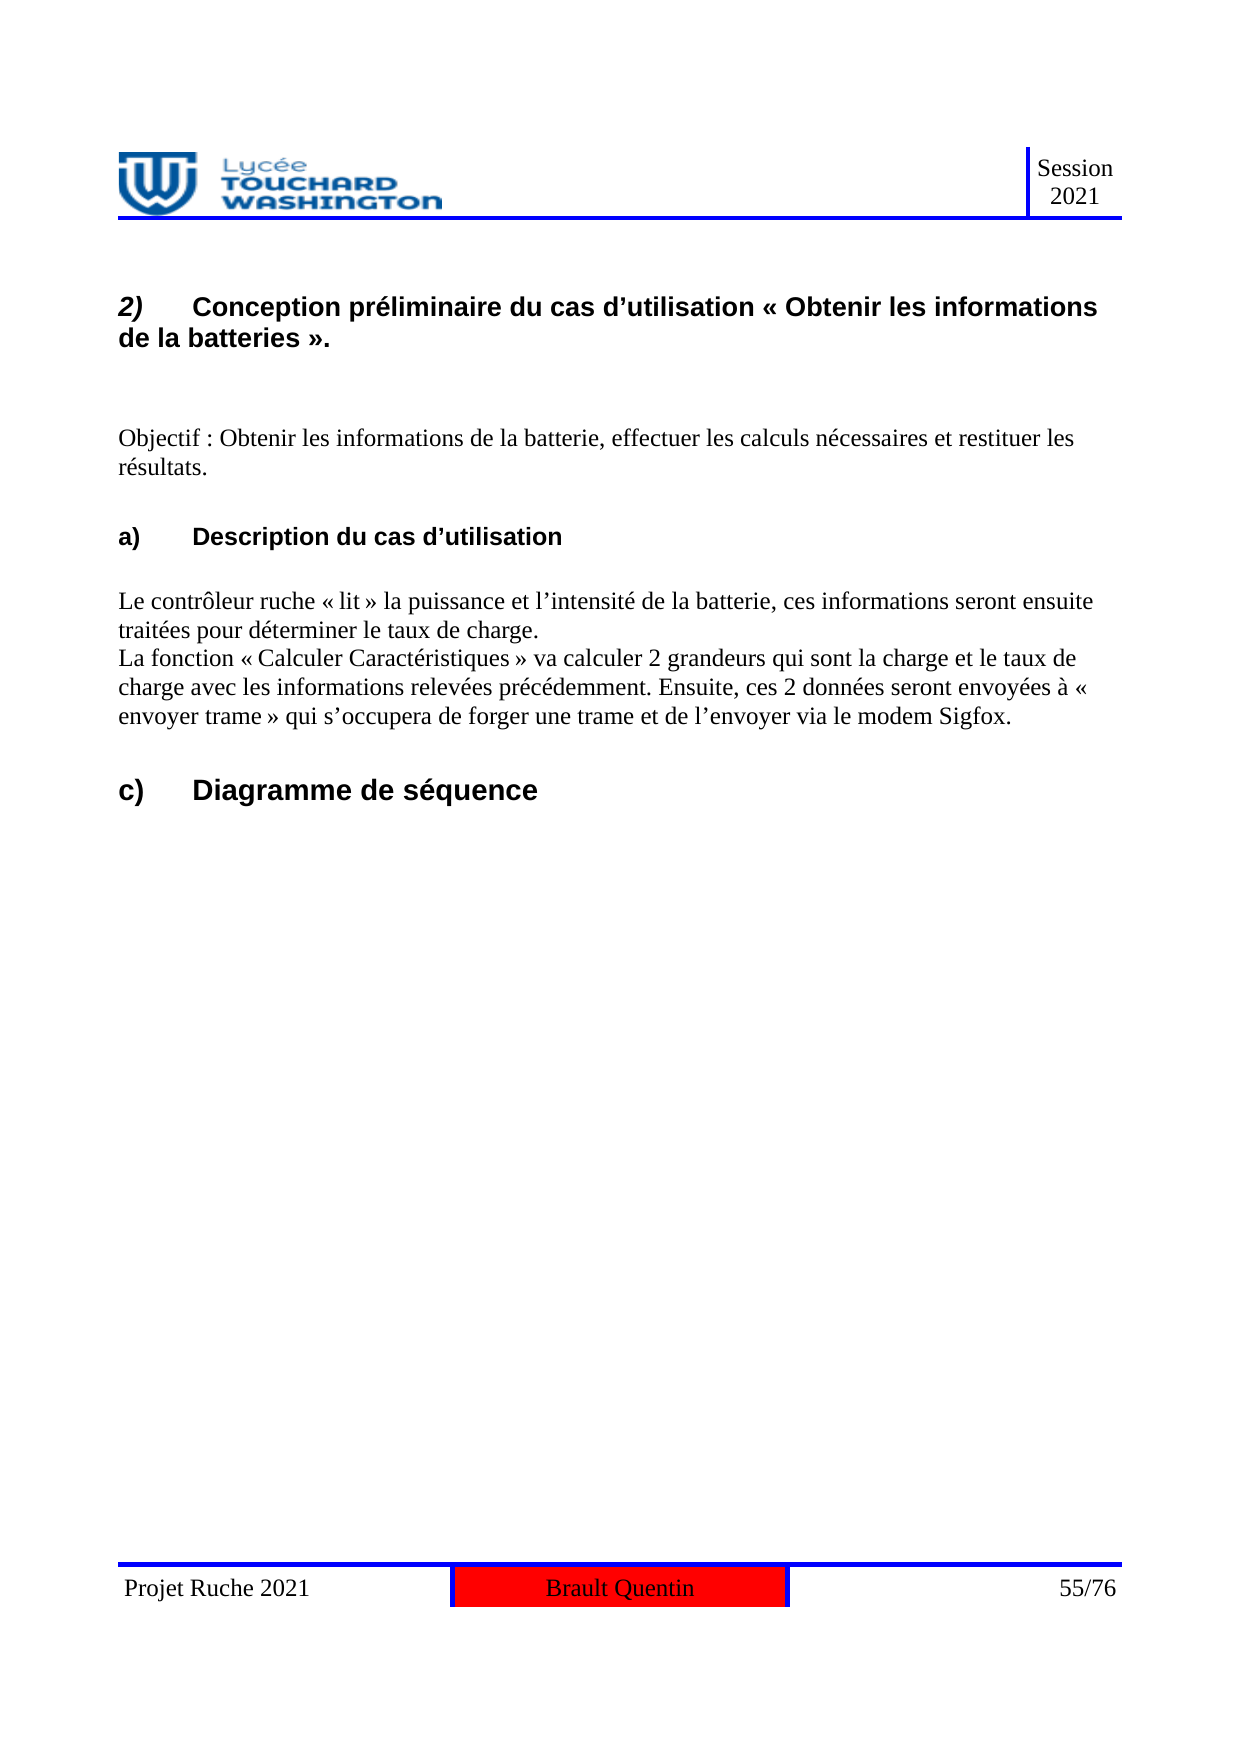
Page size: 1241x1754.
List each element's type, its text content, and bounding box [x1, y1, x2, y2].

text Le contrôleur ruche « lit » la puissance et l’intensité de la batterie, ces informations seront ensuite traitées pour déterminer le taux de charge. La fonction « Calculer Caractéristiques » va calculer 2 grandeurs qui sont la charge et le taux de charge avec les informations relevées précédemment. Ensuite, ces 2 données seront envoyées à « envoyer trame » qui s’occupera de forger une trame et de l’envoyer via le modem Sigfox. [118, 586, 1122, 730]
subtitle Description du cas d’utilisation [118, 522, 1122, 551]
subtitle Conception préliminaire du cas d’utilisation « Obtenir les informations de la batteries ». [118, 290, 1122, 353]
text Objectif : Obtenir les informations de la batterie, effectuer les calculs nécessaires et restituer les résultats. [118, 423, 1122, 481]
picture [118, 152, 442, 216]
subtitle Diagramme de séquence [118, 773, 1122, 807]
